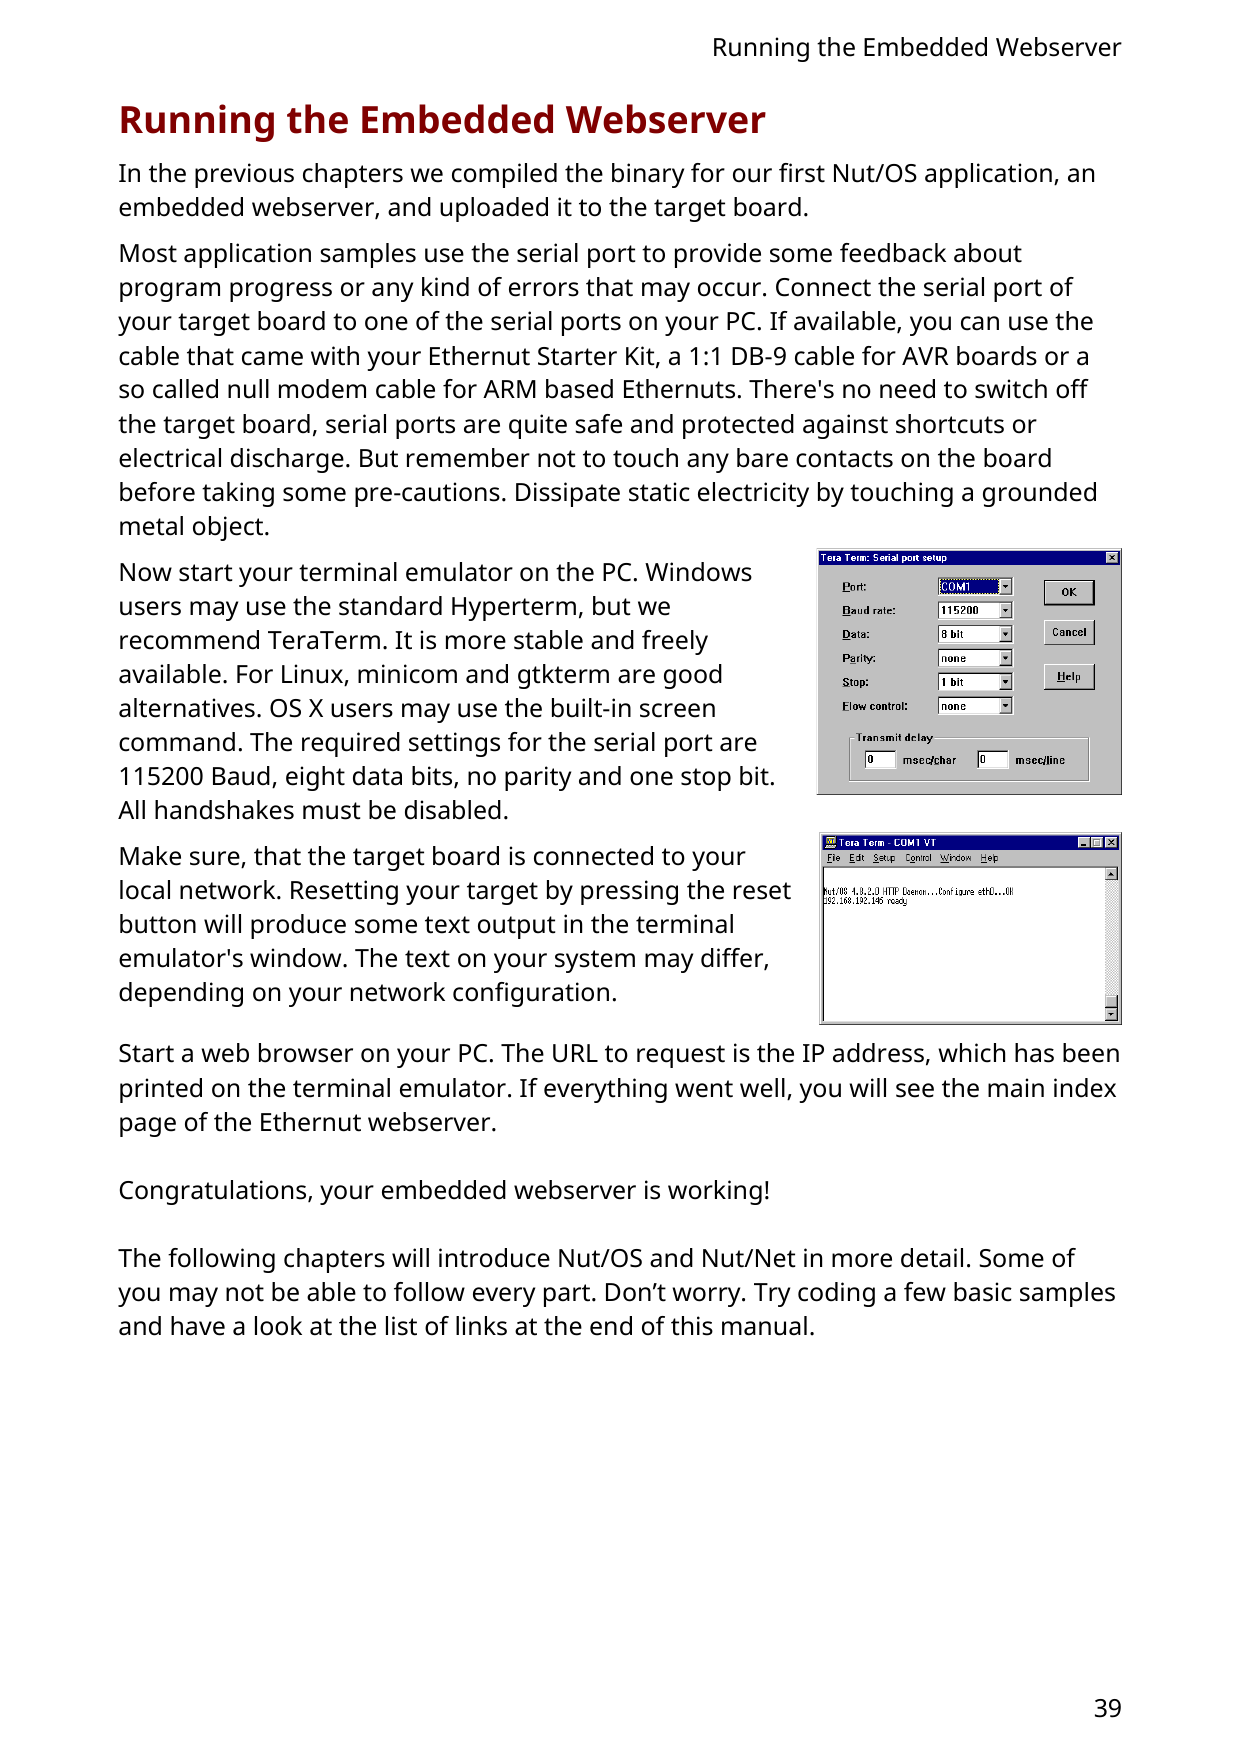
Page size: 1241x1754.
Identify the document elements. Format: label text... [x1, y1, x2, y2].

picture [819, 832, 1122, 1025]
text In the previous chapters we compiled the binary for our first Nut/OS application, an embedded webserver, and uploaded it to the target board. [118, 156, 1122, 224]
text Now start your terminal emulator on the PC. Windows users may use the standard Hyperterm, but we recommend TeraTerm. It is more stable and freely available. For Linux, minicom and gtkterm are good alternatives. OS X users may use the built-in screen command. The required settings for the serial port are 115200 Baud, eight data bits, no parity and one stop bit. All handshakes must be disabled. [118, 554, 1122, 827]
text Make sure, that the target board is connected to your local network. Resetting your target by pressing the reset button will produce some text output in the terminal emulator's window. The text on your system may differ, depending on your network configuration. [118, 839, 819, 1024]
subtitle Running the Embedded Webserver [118, 93, 1122, 144]
text Most application samples use the serial port to provide some feedback about program progress or any kind of errors that may occur. Connect the serial port of your target board to one of the serial ports on your PC. If available, you can use the cable that came with your Ethernut Starter Kit, a 1:1 DB-9 cable for AVR boards or a so called null modem cable for ARM based Ethernuts. There's no need to switch off the target board, serial ports are quite safe and protected against shortcuts or electrical discharge. But remember not to touch any bare contacts on the board before taking some pre-cautions. Dissipate static electricity by touching a grounded metal object. [118, 236, 1122, 542]
text Start a web browser on your PC. The URL to request is the IP address, which has been printed on the terminal emulator. If everything went well, you will see the main index page of the Ethernut webserver. Congratulations, your embedded webserver is working! The following chapters will introduce Nut/OS and Nut/Net in more detail. Some of you may not be able to follow every part. Don’t worry. Try coding a few basic samples and have a look at the list of links at the end of this manual. [118, 1036, 1122, 1343]
picture [816, 548, 1122, 795]
